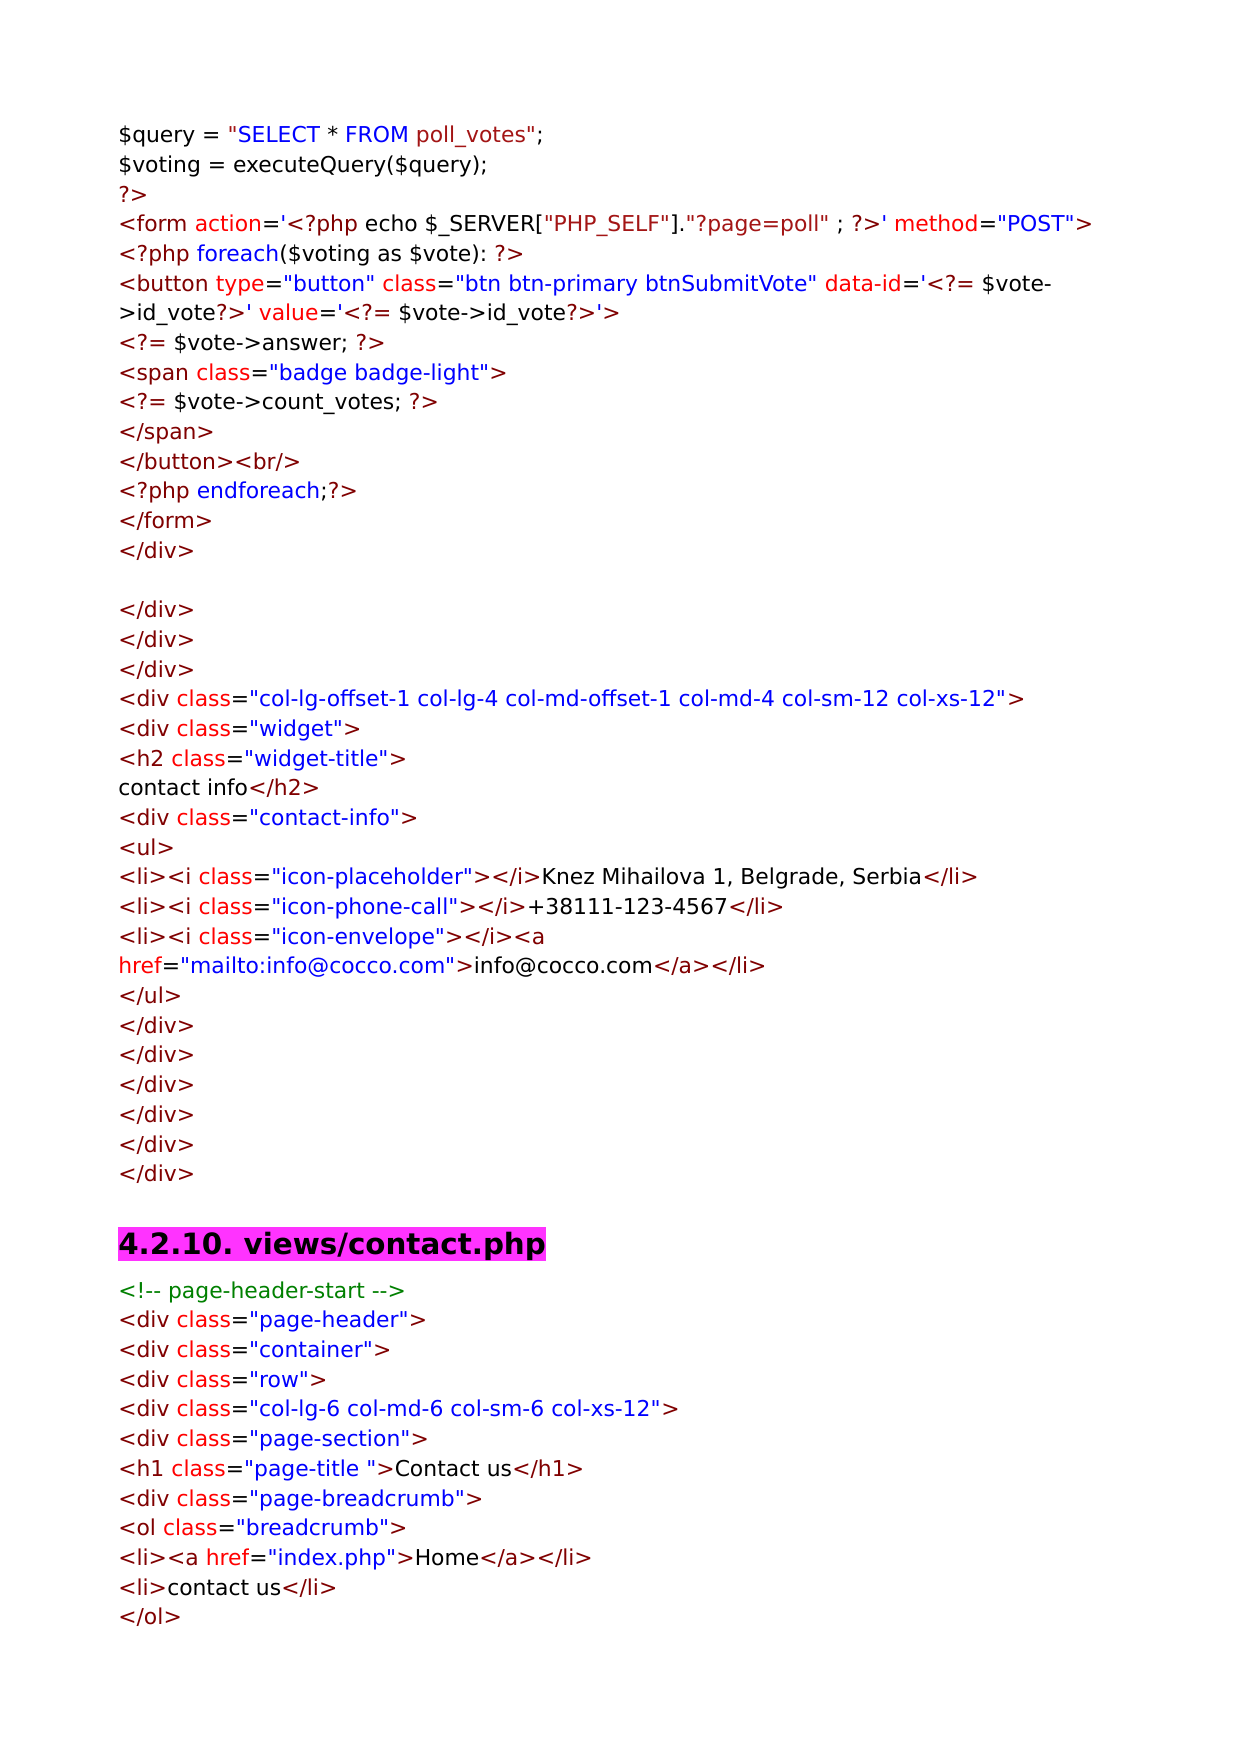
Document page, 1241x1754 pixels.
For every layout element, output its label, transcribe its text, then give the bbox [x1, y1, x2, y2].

text </div> [118, 1068, 1122, 1098]
text <?php foreach($voting as $vote): ?> [118, 237, 1122, 267]
text <div class="col-lg-offset-1 col-lg-4 col-md-offset-1 col-md-4 col-sm-12 col-xs-12"> [118, 682, 1122, 712]
text <div class="page-breadcrumb"> [118, 1481, 1122, 1511]
text <?= $vote->count_votes; ?> [118, 385, 1122, 415]
text </div> [118, 534, 1122, 563]
subtitle 4.2.10. views/contact.php [118, 1227, 1122, 1261]
text </span> [118, 415, 1122, 445]
text <ol class="breadcrumb"> [118, 1511, 1122, 1541]
text <div class="page-header"> [118, 1303, 1122, 1333]
text <div class="container"> [118, 1333, 1122, 1363]
text </div> [118, 593, 1122, 623]
text ?> [118, 177, 1122, 207]
text <div class="widget"> [118, 712, 1122, 742]
text <div class="page-section"> [118, 1422, 1122, 1452]
text </div> [118, 623, 1122, 652]
text <li>contact us</li> [118, 1571, 1122, 1600]
text <li><i class="icon-envelope"></i><a href="mailto:info@cocco.com">info@cocco.com</a></li> [118, 920, 1122, 979]
text <div class="col-lg-6 col-md-6 col-sm-6 col-xs-12"> [118, 1392, 1122, 1422]
text <li><i class="icon-placeholder"></i>Knez Mihailova 1, Belgrade, Serbia</li> [118, 860, 1122, 890]
text <div class="contact-info"> [118, 801, 1122, 831]
text </ol> [118, 1600, 1122, 1630]
text <h2 class="widget-title"> [118, 742, 1122, 771]
text $voting = executeQuery($query); [118, 148, 1122, 177]
text </div> [118, 1127, 1122, 1157]
text </div> [118, 1157, 1122, 1187]
text </ul> [118, 979, 1122, 1009]
text <button type="button" class="btn btn-primary btnSubmitVote" data-id='<?= $vote->id_vote?>' value='<?= $vote->id_vote?>'> [118, 267, 1122, 326]
text </div> [118, 652, 1122, 682]
text <?php endforeach;?> [118, 474, 1122, 504]
text </div> [118, 1038, 1122, 1068]
text <?= $vote->answer; ?> [118, 326, 1122, 356]
text <ul> [118, 831, 1122, 860]
text <form action='<?php echo $_SERVER["PHP_SELF"]."?page=poll" ; ?>' method="POST"> [118, 207, 1122, 237]
text $query = "SELECT * FROM poll_votes"; [118, 118, 1122, 148]
text contact info</h2> [118, 771, 1122, 801]
text <li><a href="index.php">Home</a></li> [118, 1541, 1122, 1571]
text <!-- page-header-start --> [118, 1274, 1122, 1303]
text <h1 class="page-title ">Contact us</h1> [118, 1452, 1122, 1481]
text </button><br/> [118, 445, 1122, 474]
text <div class="row"> [118, 1363, 1122, 1392]
text </div> [118, 1098, 1122, 1127]
text <li><i class="icon-phone-call"></i>+38111-123-4567</li> [118, 890, 1122, 920]
text </div> [118, 1009, 1122, 1038]
text </form> [118, 504, 1122, 534]
text <span class="badge badge-light"> [118, 356, 1122, 385]
